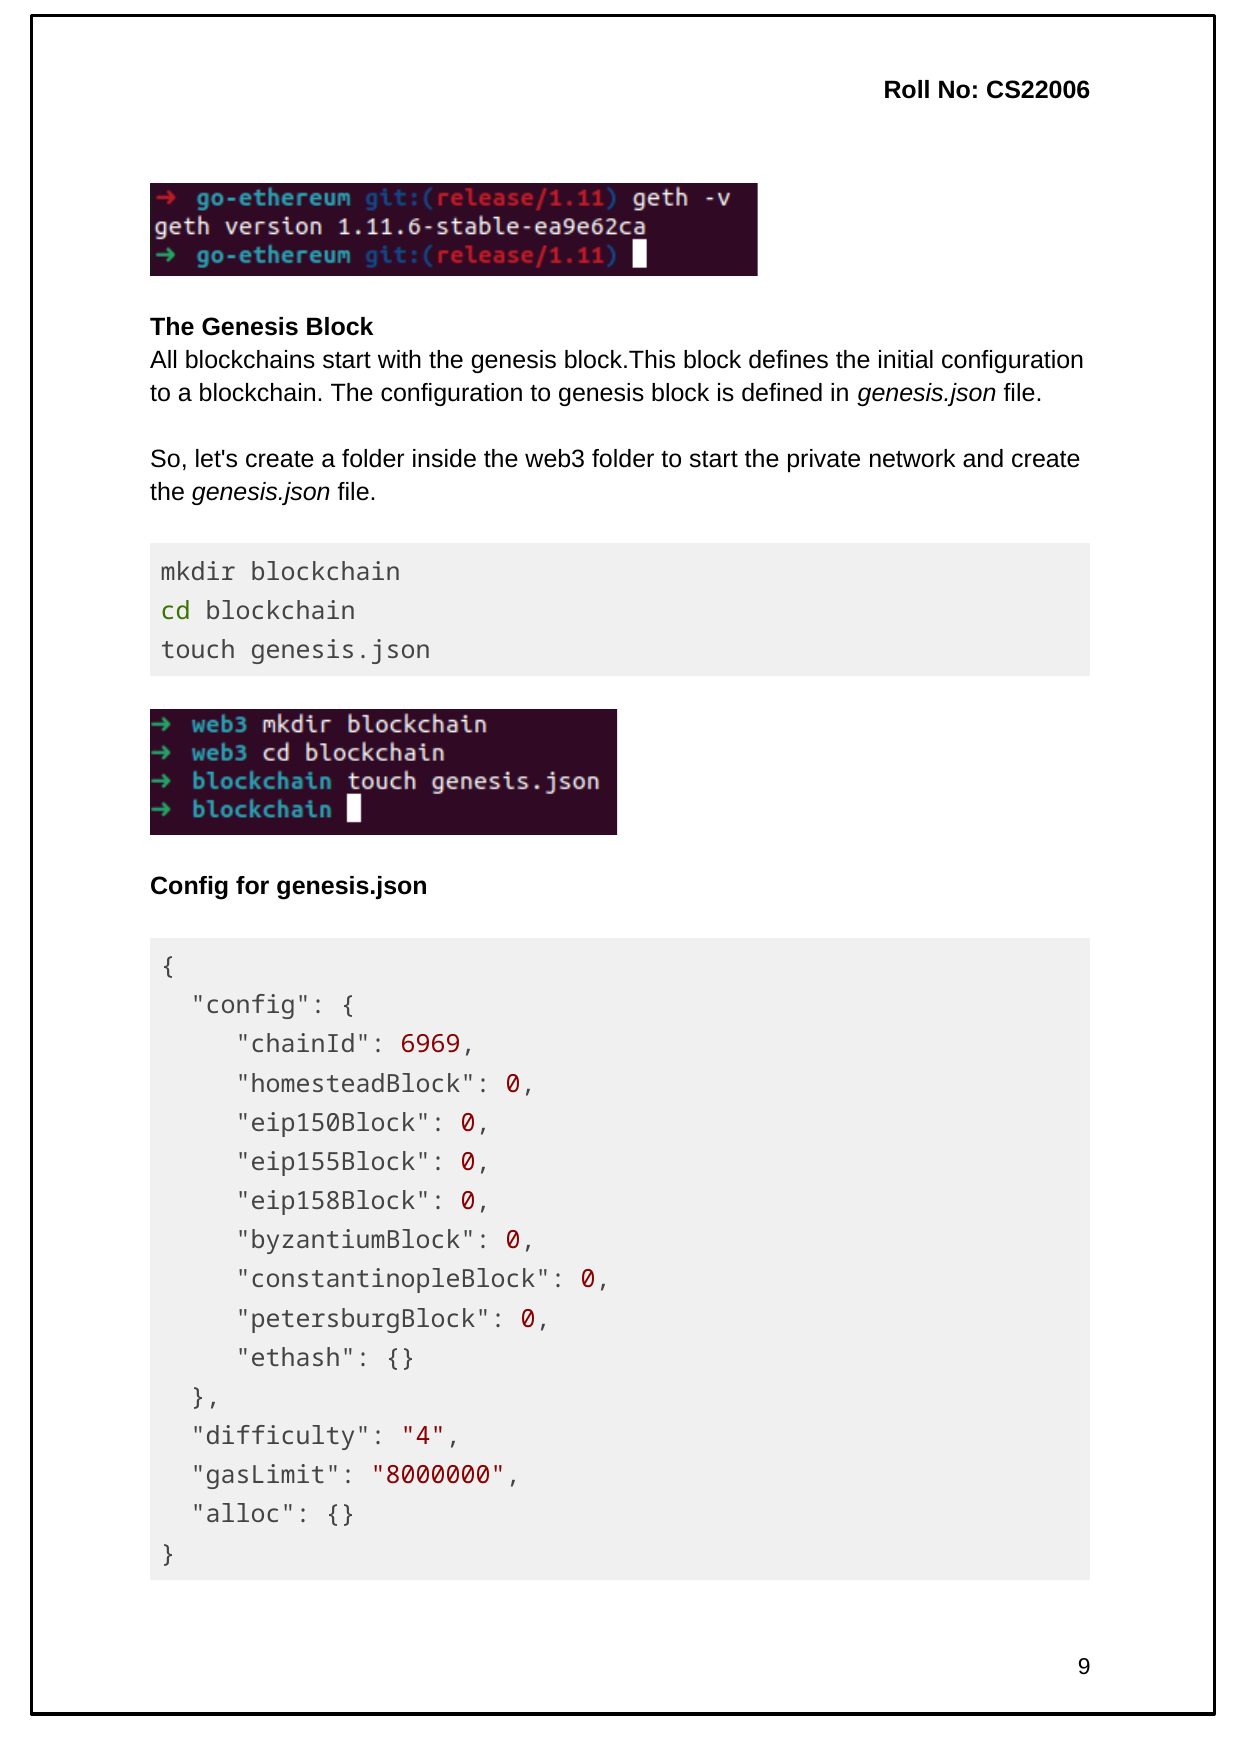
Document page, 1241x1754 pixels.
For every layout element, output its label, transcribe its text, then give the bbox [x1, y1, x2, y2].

text Config for genesis.json [150, 871, 1090, 900]
table_header { "config": { "chainId": 6969, "homesteadBlock": 0, "eip150Block": 0, "eip155Block": 0, "eip158Block": 0, "byzantiumBlock": 0, "constantinopleBlock": 0, "petersburgBlock": 0, "ethash": {} }, "difficulty": "4", "gasLimit": "8000000", "alloc": {} } [150, 938, 1090, 1580]
picture [150, 709, 618, 835]
text The Genesis Block [150, 312, 1090, 341]
text So, let's create a folder inside the web3 folder to start the private network and create the genesis.json file. [150, 444, 1090, 506]
picture [150, 183, 758, 276]
text All blockchains start with the genesis block.This block defines the initial configuration to a blockchain. The configuration to genesis block is defined in genesis.json file. [150, 345, 1090, 407]
table_header mkdir blockchain cd blockchain touch genesis.json [150, 543, 1090, 676]
